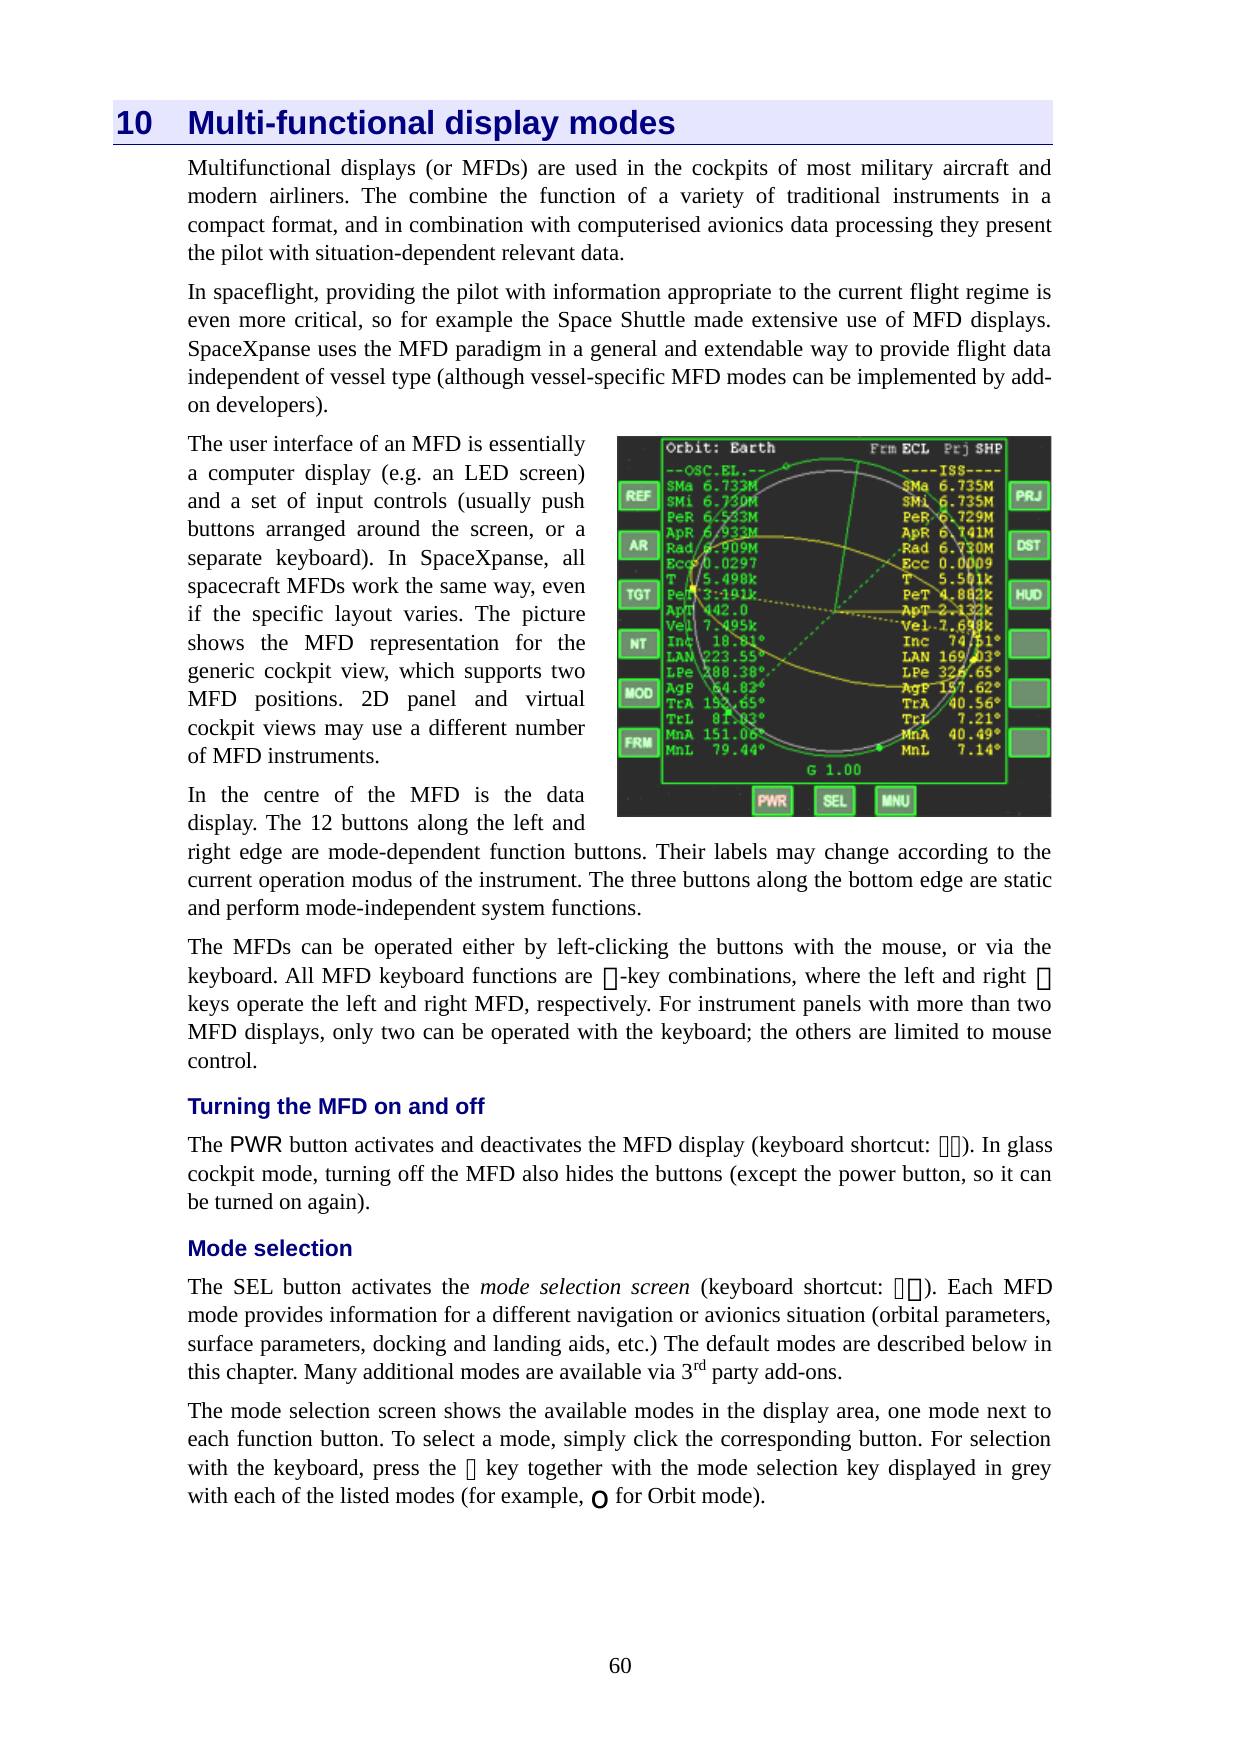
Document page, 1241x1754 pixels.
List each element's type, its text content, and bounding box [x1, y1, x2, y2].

picture [617, 436, 1052, 817]
subtitle Turning the MFD on and off [187, 1093, 1053, 1119]
text Multifunctional displays (or MFDs) are used in the cockpits of most military aircraft and modern airliners. The combine the function of a variety of traditional instruments in a compact format, and in combination with computerised avionics data processing they present the pilot with situation-dependent relevant data. [187, 153, 1053, 266]
text The PWR button activates and deactivates the MFD display (keyboard shortcut: ). In glass cockpit mode, turning off the MFD also hides the buttons (except the power button, so it can be turned on again). [187, 1130, 1053, 1215]
subtitle Multi-functional display modes [113, 100, 1053, 144]
text The user interface of an MFD is essentially a computer display (e.g. an LED screen) and a set of input controls (usually push buttons arranged around the screen, or a separate keyboard). In SpaceXpanse, all spacecraft MFDs work the same way, even if the specific layout varies. The picture shows the MFD representation for the generic cockpit view, which supports two MFD positions. 2D panel and virtual cockpit views may use a different number of MFD instruments. [187, 429, 1053, 818]
text The MFDs can be operated either by left-clicking the buttons with the mouse, or via the keyboard. All MFD keyboard functions are -key combinations, where the left and right  keys operate the left and right MFD, respectively. For instrument panels with more than two MFD displays, only two can be operated with the keyboard; the others are limited to mouse control. [187, 932, 1053, 1074]
subtitle Mode selection [187, 1235, 1053, 1261]
text In the centre of the MFD is the data display. The 12 buttons along the left and right edge are mode-dependent function buttons. Their labels may change according to the current operation modus of the instrument. The three buttons along the bottom edge are static and perform mode-independent system functions. [187, 780, 1053, 921]
text In spaceflight, providing the pilot with information appropriate to the current flight regime is even more critical, so for example the Space Shuttle made extensive use of MFD displays. SpaceXpanse uses the MFD paradigm in a general and extendable way to provide flight data independent of vessel type (although vessel-specific MFD modes can be implemented by add-on developers). [187, 277, 1053, 418]
text The mode selection screen shows the available modes in the display area, one mode next to each function button. To select a mode, simply click the corresponding button. For selection with the keyboard, press the  key together with the mode selection key displayed in grey with each of the listed modes (for example, o for Orbit mode). [187, 1396, 1053, 1509]
text The SEL button activates the mode selection screen (keyboard shortcut: ). Each MFD mode provides information for a different navigation or avionics situation (orbital parameters, surface parameters, docking and landing aids, etc.) The default modes are described below in this chapter. Many additional modes are available via 3rd party add-ons. [187, 1272, 1053, 1385]
